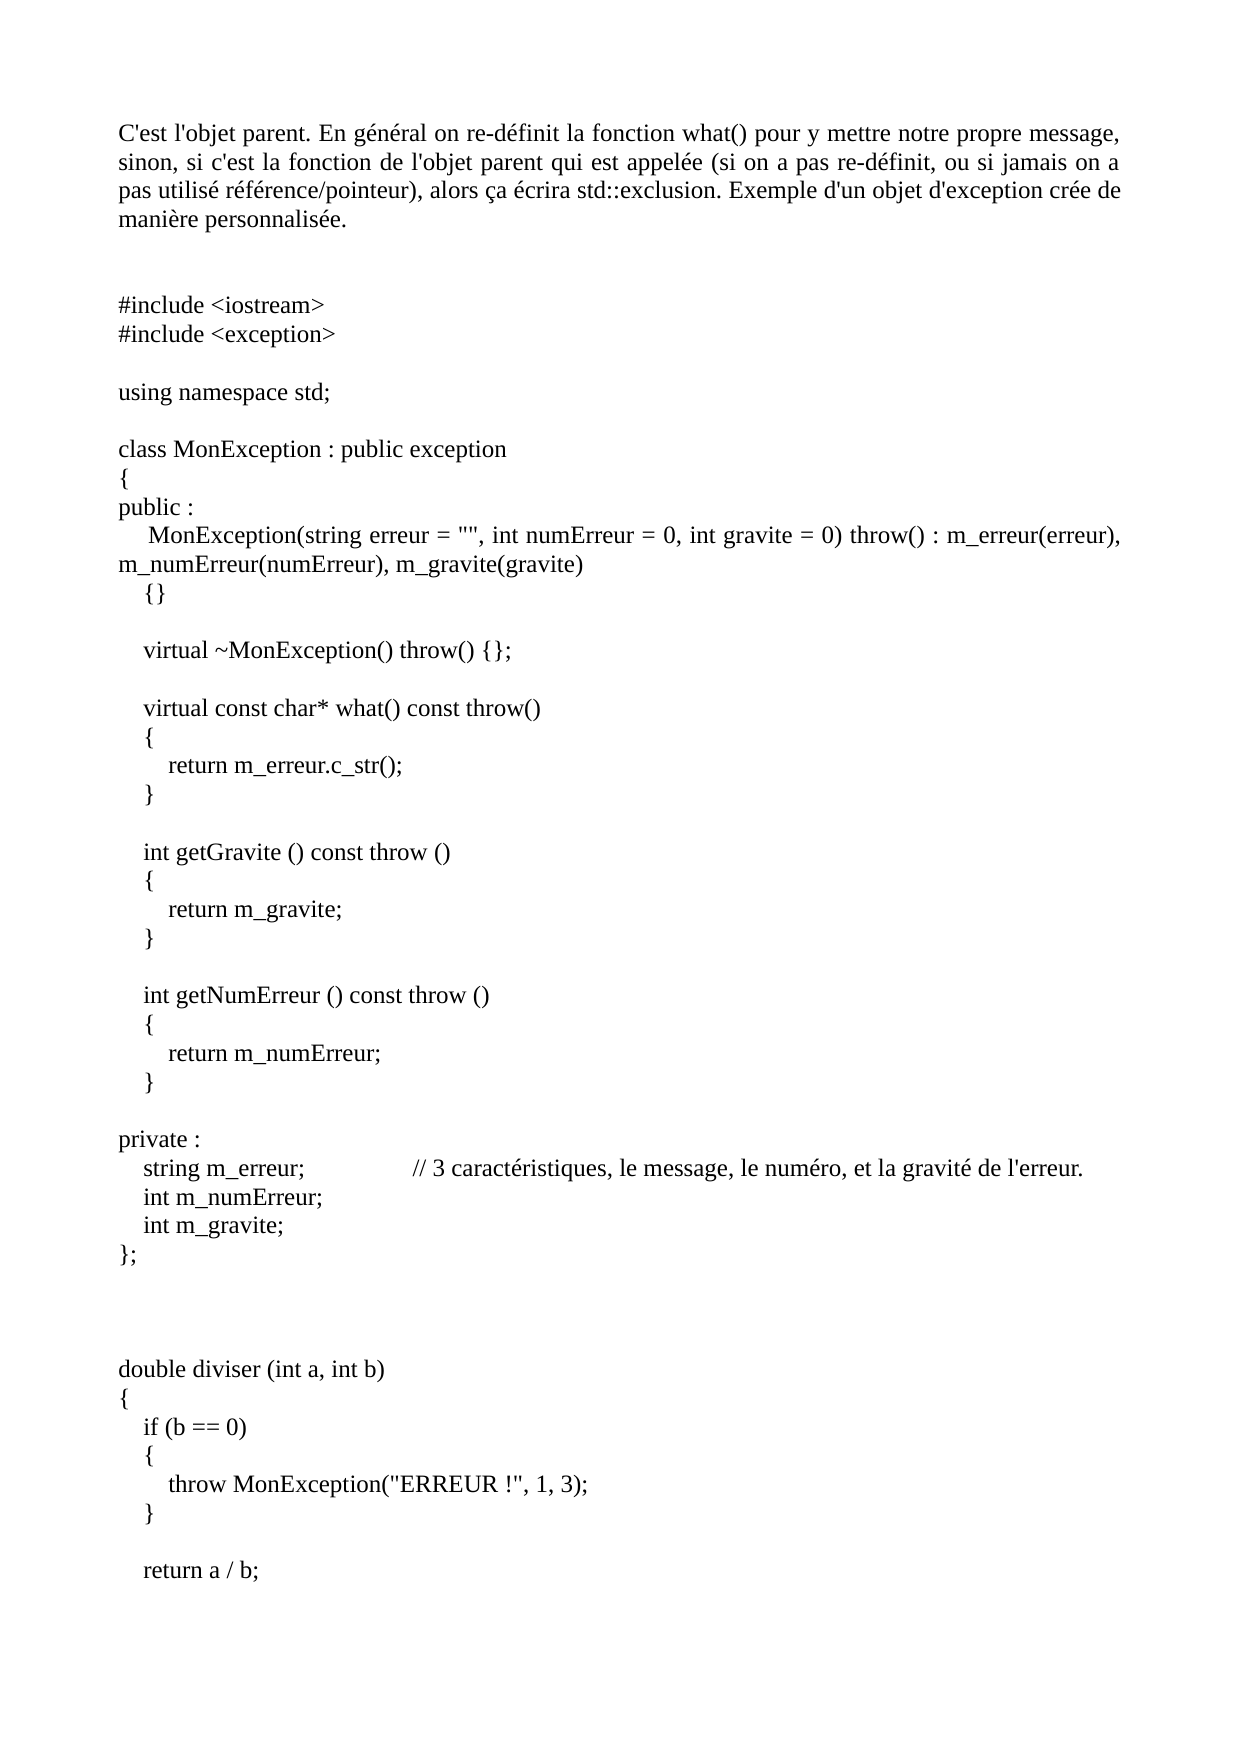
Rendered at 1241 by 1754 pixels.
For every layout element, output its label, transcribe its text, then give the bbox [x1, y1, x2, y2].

text { [118, 1441, 1122, 1469]
text return m_gravite; [118, 894, 1122, 923]
text virtual const char* what() const throw() [118, 693, 1122, 722]
text int m_numErreur; [118, 1182, 1122, 1211]
text { [118, 866, 1122, 894]
text #include <exception> [118, 319, 1122, 348]
text {} [118, 578, 1122, 607]
text } [118, 923, 1122, 952]
text virtual ~MonException() throw() {}; [118, 636, 1122, 664]
text { [118, 1009, 1122, 1038]
text { [118, 1383, 1122, 1412]
text } [118, 779, 1122, 808]
text int getNumErreur () const throw () [118, 981, 1122, 1009]
text double diviser (int a, int b) [118, 1354, 1122, 1383]
text int getGravite () const throw () [118, 837, 1122, 866]
text } [118, 1498, 1122, 1527]
text { [118, 722, 1122, 751]
text using namespace std; [118, 377, 1122, 406]
text public : [118, 492, 1122, 521]
text class MonException : public exception [118, 434, 1122, 463]
text return a / b; [118, 1556, 1122, 1584]
text int m_gravite; [118, 1211, 1122, 1239]
text private : [118, 1124, 1122, 1153]
text return m_erreur.c_str(); [118, 751, 1122, 779]
text MonException(string erreur = "", int numErreur = 0, int gravite = 0) throw() : m_erreur(erreur), m_numErreur(numErreur), m_gravite(gravite) [118, 521, 1122, 578]
text #include <iostream> [118, 291, 1122, 319]
text }; [118, 1239, 1122, 1268]
text throw MonException("ERREUR !", 1, 3); [118, 1469, 1122, 1498]
text C'est l'objet parent. En général on re-définit la fonction what() pour y mettre notre propre message, sinon, si c'est la fonction de l'objet parent qui est appelée (si on a pas re-définit, ou si jamais on a pas utilisé référence/pointeur), alors ça écrira std::exclusion. Exemple d'un objet d'exception crée de manière personnalisée. [118, 118, 1122, 233]
text string m_erreur; // 3 caractéristiques, le message, le numéro, et la gravité de l'erreur. [118, 1153, 1122, 1182]
text return m_numErreur; [118, 1038, 1122, 1067]
text { [118, 463, 1122, 492]
text if (b == 0) [118, 1412, 1122, 1441]
text } [118, 1067, 1122, 1096]
